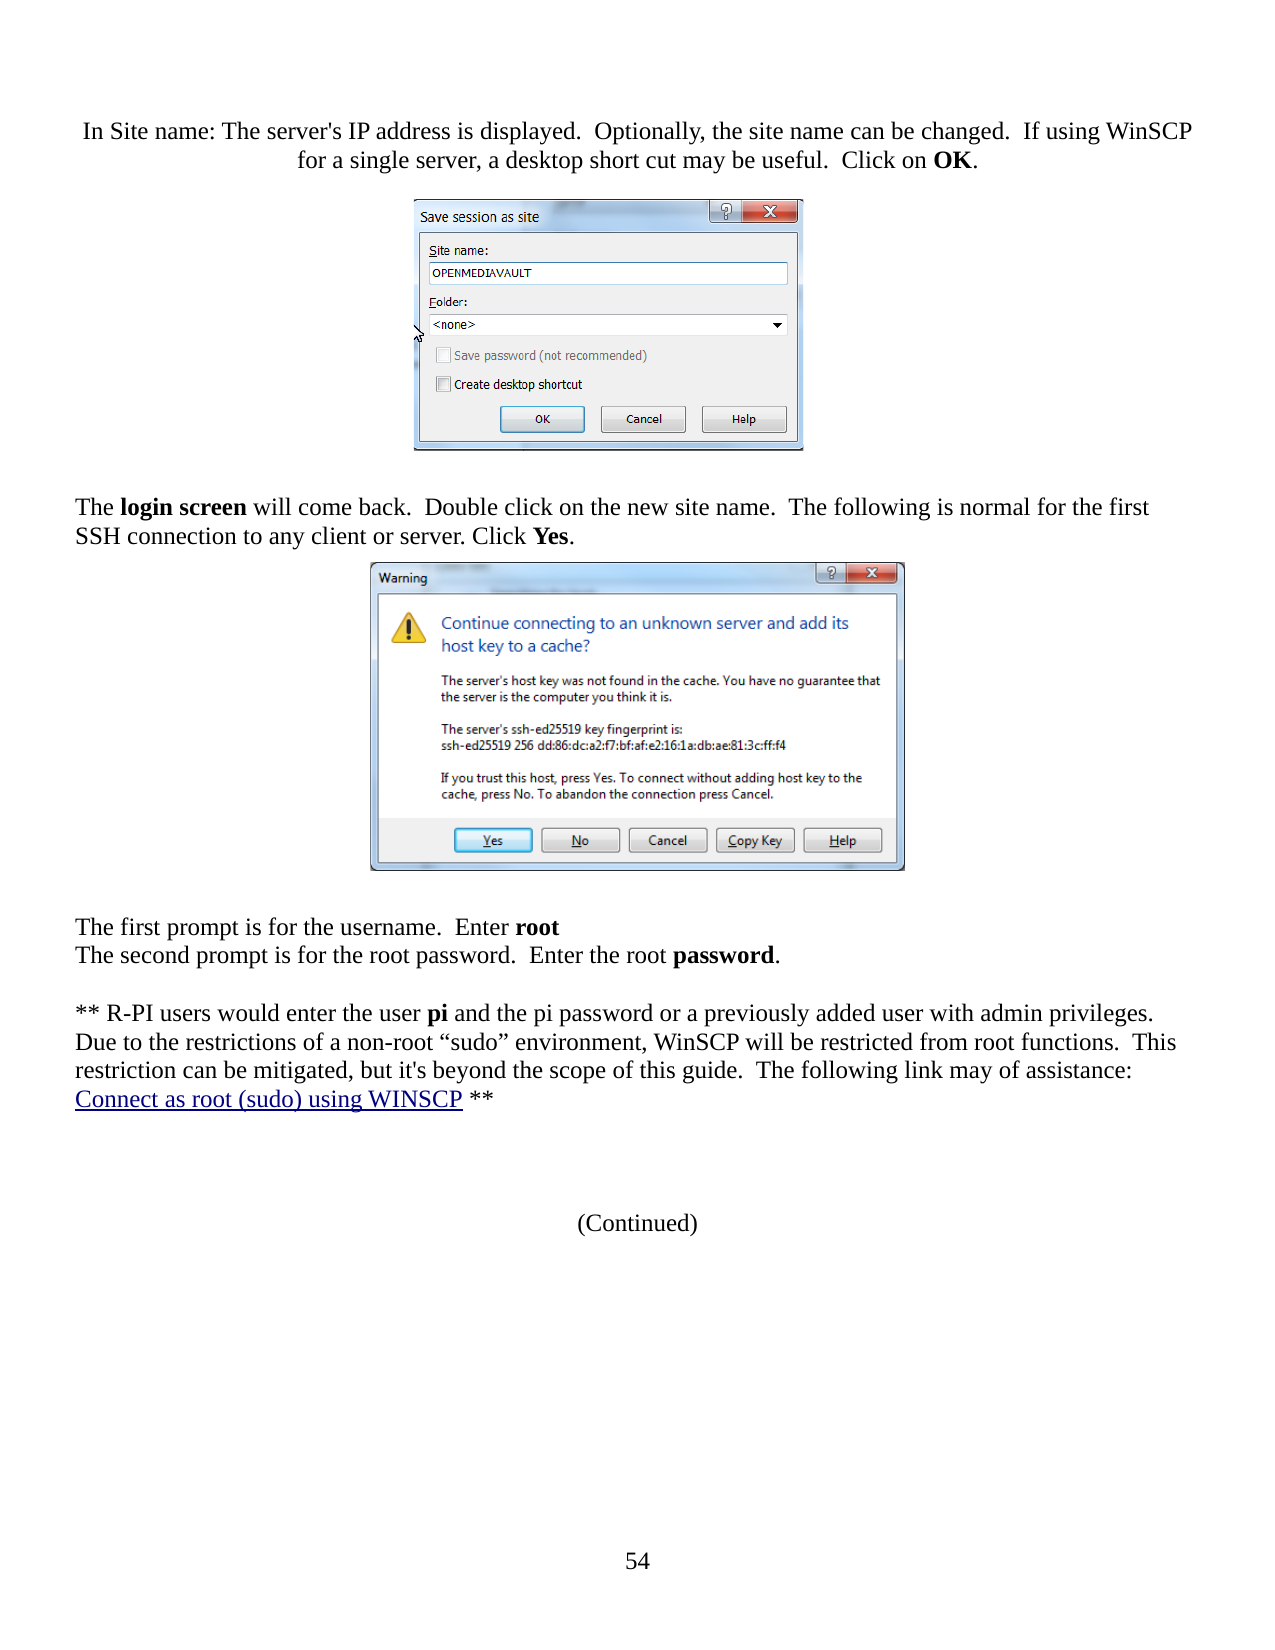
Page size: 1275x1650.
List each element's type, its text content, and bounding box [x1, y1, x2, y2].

picture [370, 562, 905, 871]
text In Site name: The server's IP address is displayed. Optionally, the site name can be changed. If using WinSCP for a single server, a desktop short cut may be useful. Click on OK. [75, 116, 1200, 174]
text (Continued) [75, 1208, 1200, 1237]
picture [413, 199, 804, 451]
text The first prompt is for the username. Enter root The second prompt is for the root password. Enter the root password. ** R-PI users would enter the user pi and the pi password or a previously added user with admin privileges. Due to the restrictions of a non-root “sudo” environment, WinSCP will be restricted from root functions. This restriction can be mitigated, but it's beyond the scope of this guide. The following link may of assistance: Connect as root (sudo) using WINSCP ** [75, 912, 1200, 1113]
text The login screen will come back. Double click on the new site name. The following is normal for the first SSH connection to any client or server. Click Yes. [75, 492, 1200, 550]
